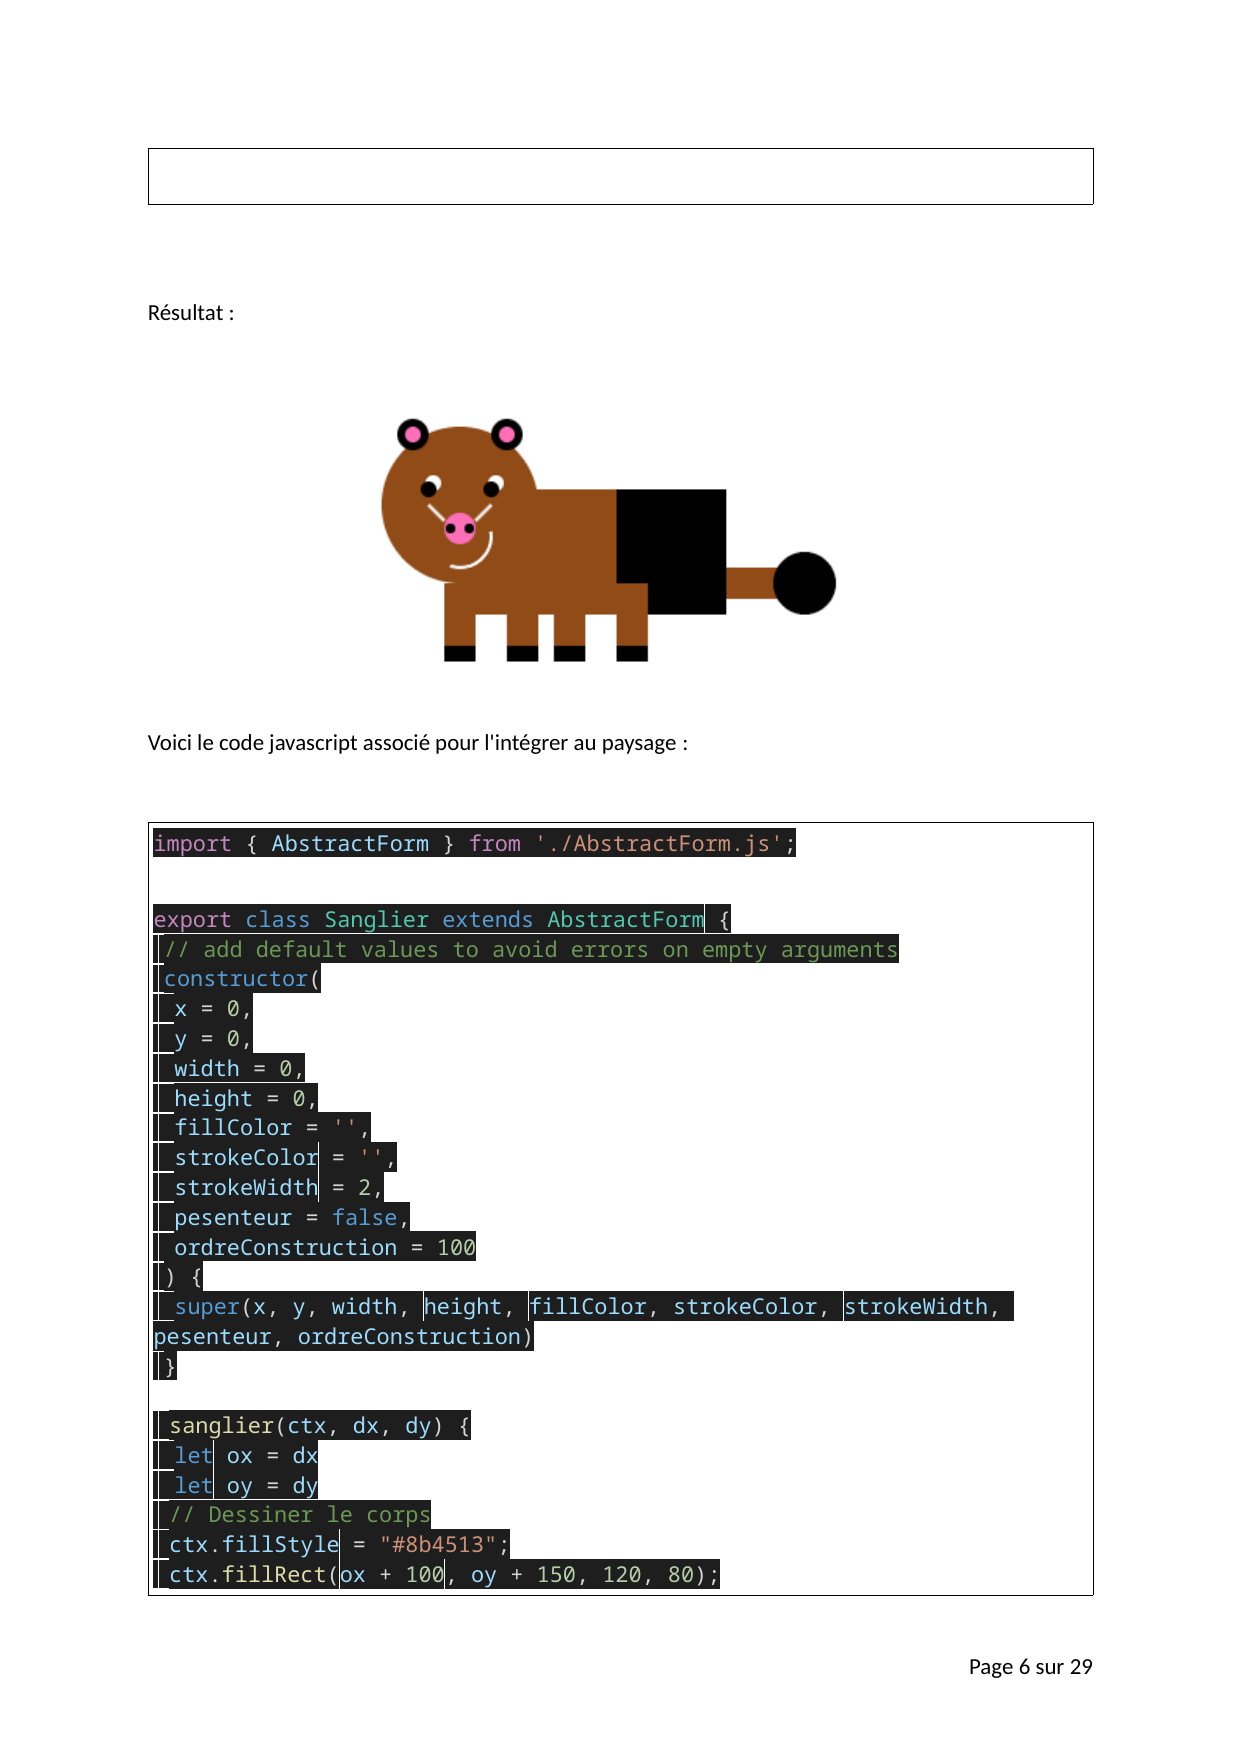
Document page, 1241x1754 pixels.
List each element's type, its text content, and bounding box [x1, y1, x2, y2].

picture [338, 391, 902, 726]
text Résultat : [148, 298, 1093, 326]
table_header import { AbstractForm } from './AbstractForm.js'; export class Sanglier extends AbstractForm { // add default values to avoid errors on empty arguments constructor( x = 0, y = 0, width = 0, height = 0, fillColor = '', strokeColor = '', strokeWidth = 2, pesenteur = false, ordreConstruction = 100 ) { super(x, y, width, height, fillColor, strokeColor, strokeWidth, pesenteur, ordreConstruction) } sanglier(ctx, dx, dy) { let ox = dx let oy = dy // Dessiner le corps ctx.fillStyle = "#8b4513"; ctx.fillRect(ox + 100, oy + 150, 120, 80); [149, 823, 1093, 1594]
text Voici le code javascript associé pour l'intégrer au paysage : [148, 391, 1093, 756]
